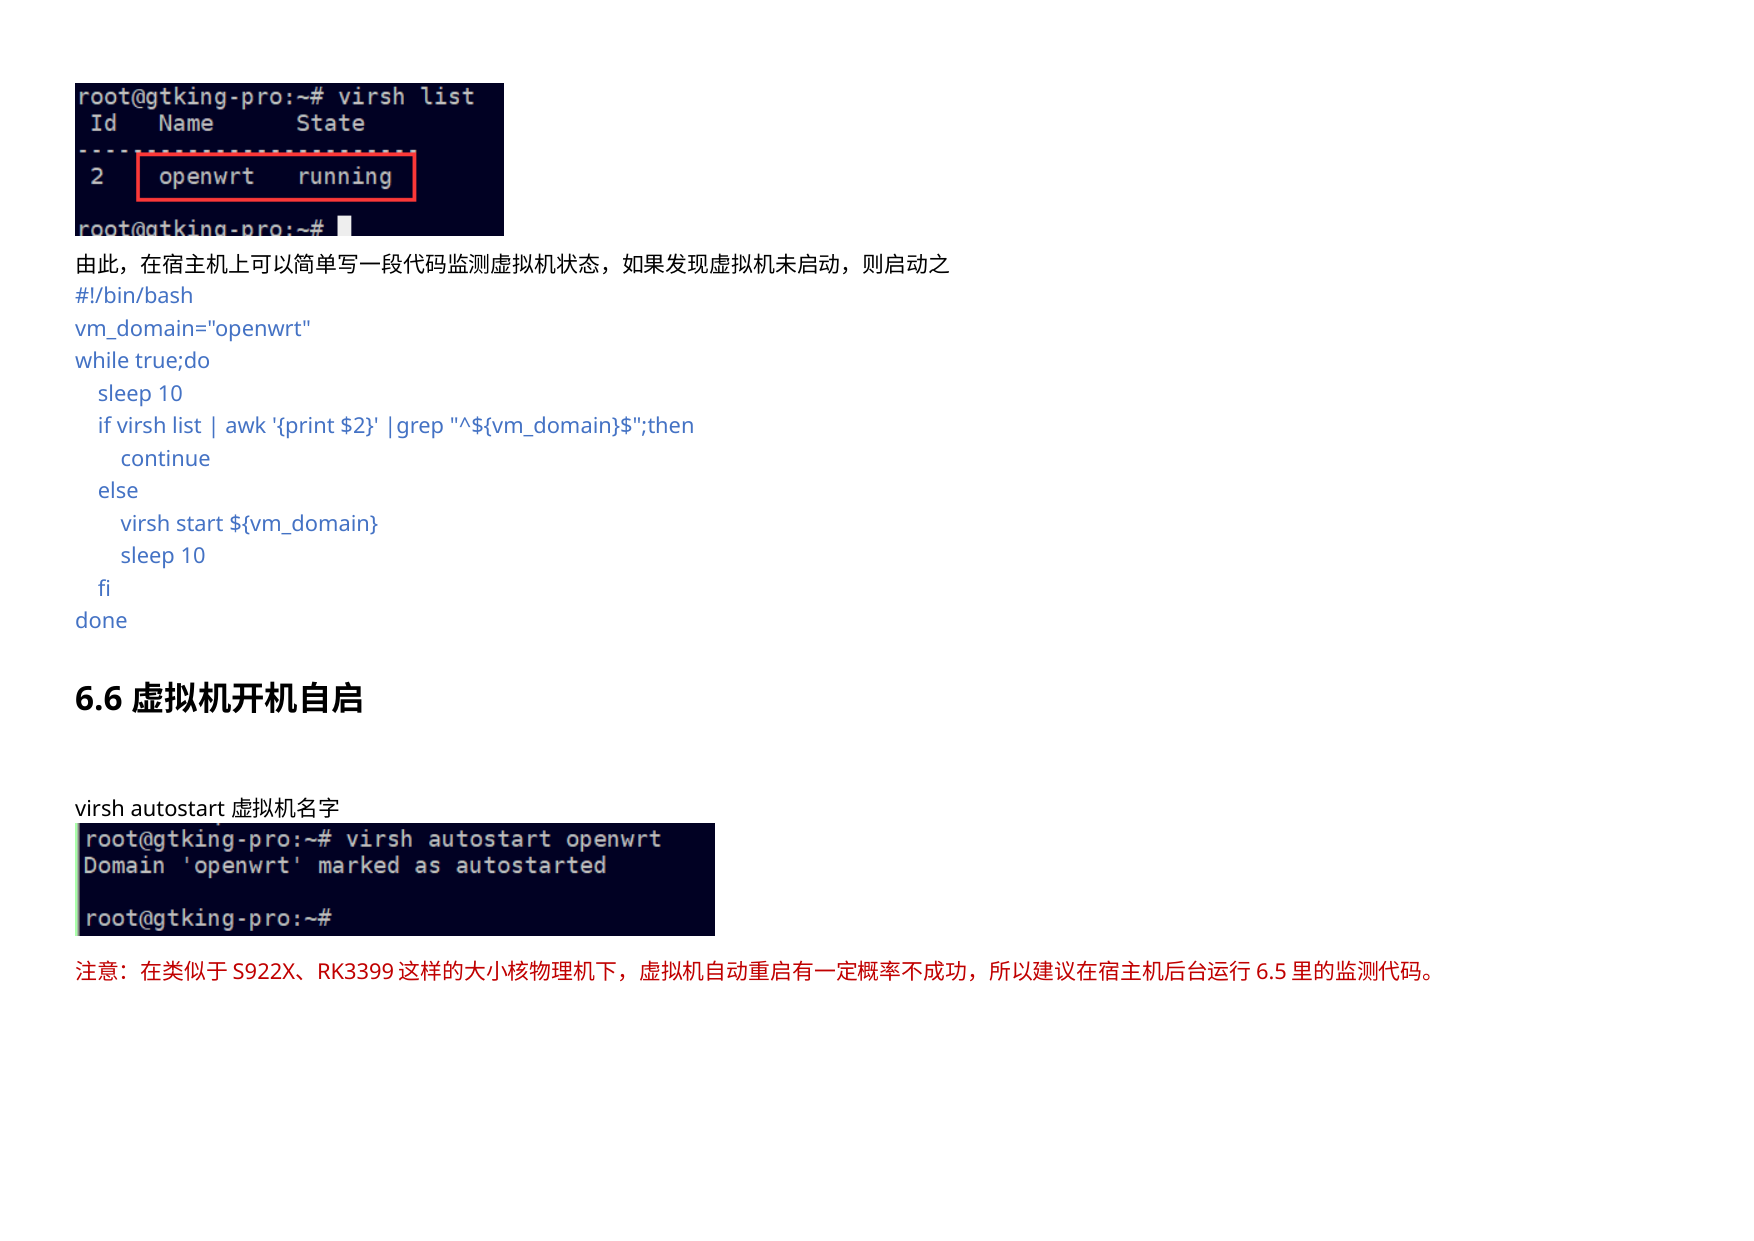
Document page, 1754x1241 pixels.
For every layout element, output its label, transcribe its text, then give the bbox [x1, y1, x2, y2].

text 注意：在类似于S922X、RK3399这样的大小核物理机下，虚拟机自动重启有一定概率不成功，所以建议在宿主机后台运行6.5里的监测代码。 [75, 953, 1679, 986]
text else [75, 474, 1679, 506]
text virsh start ${vm_domain} [75, 506, 1679, 539]
text virsh autostart 虚拟机名字 [75, 791, 1679, 823]
text done [75, 604, 1679, 636]
text #!/bin/bash [75, 279, 1679, 311]
text continue [75, 441, 1679, 474]
text fi [75, 571, 1679, 604]
subtitle 6.6 虚拟机开机自启 [75, 663, 1679, 728]
text while true;do [75, 344, 1679, 376]
text sleep 10 [75, 376, 1679, 409]
text 由此，在宿主机上可以简单写一段代码监测虚拟机状态，如果发现虚拟机未启动，则启动之 [75, 246, 1679, 279]
text vm_domain="openwrt" [75, 311, 1679, 344]
text sleep 10 [75, 539, 1679, 571]
picture [75, 823, 715, 936]
text if virsh list | awk '{print $2}' |grep "^${vm_domain}$";then [75, 409, 1679, 441]
picture [75, 83, 504, 236]
